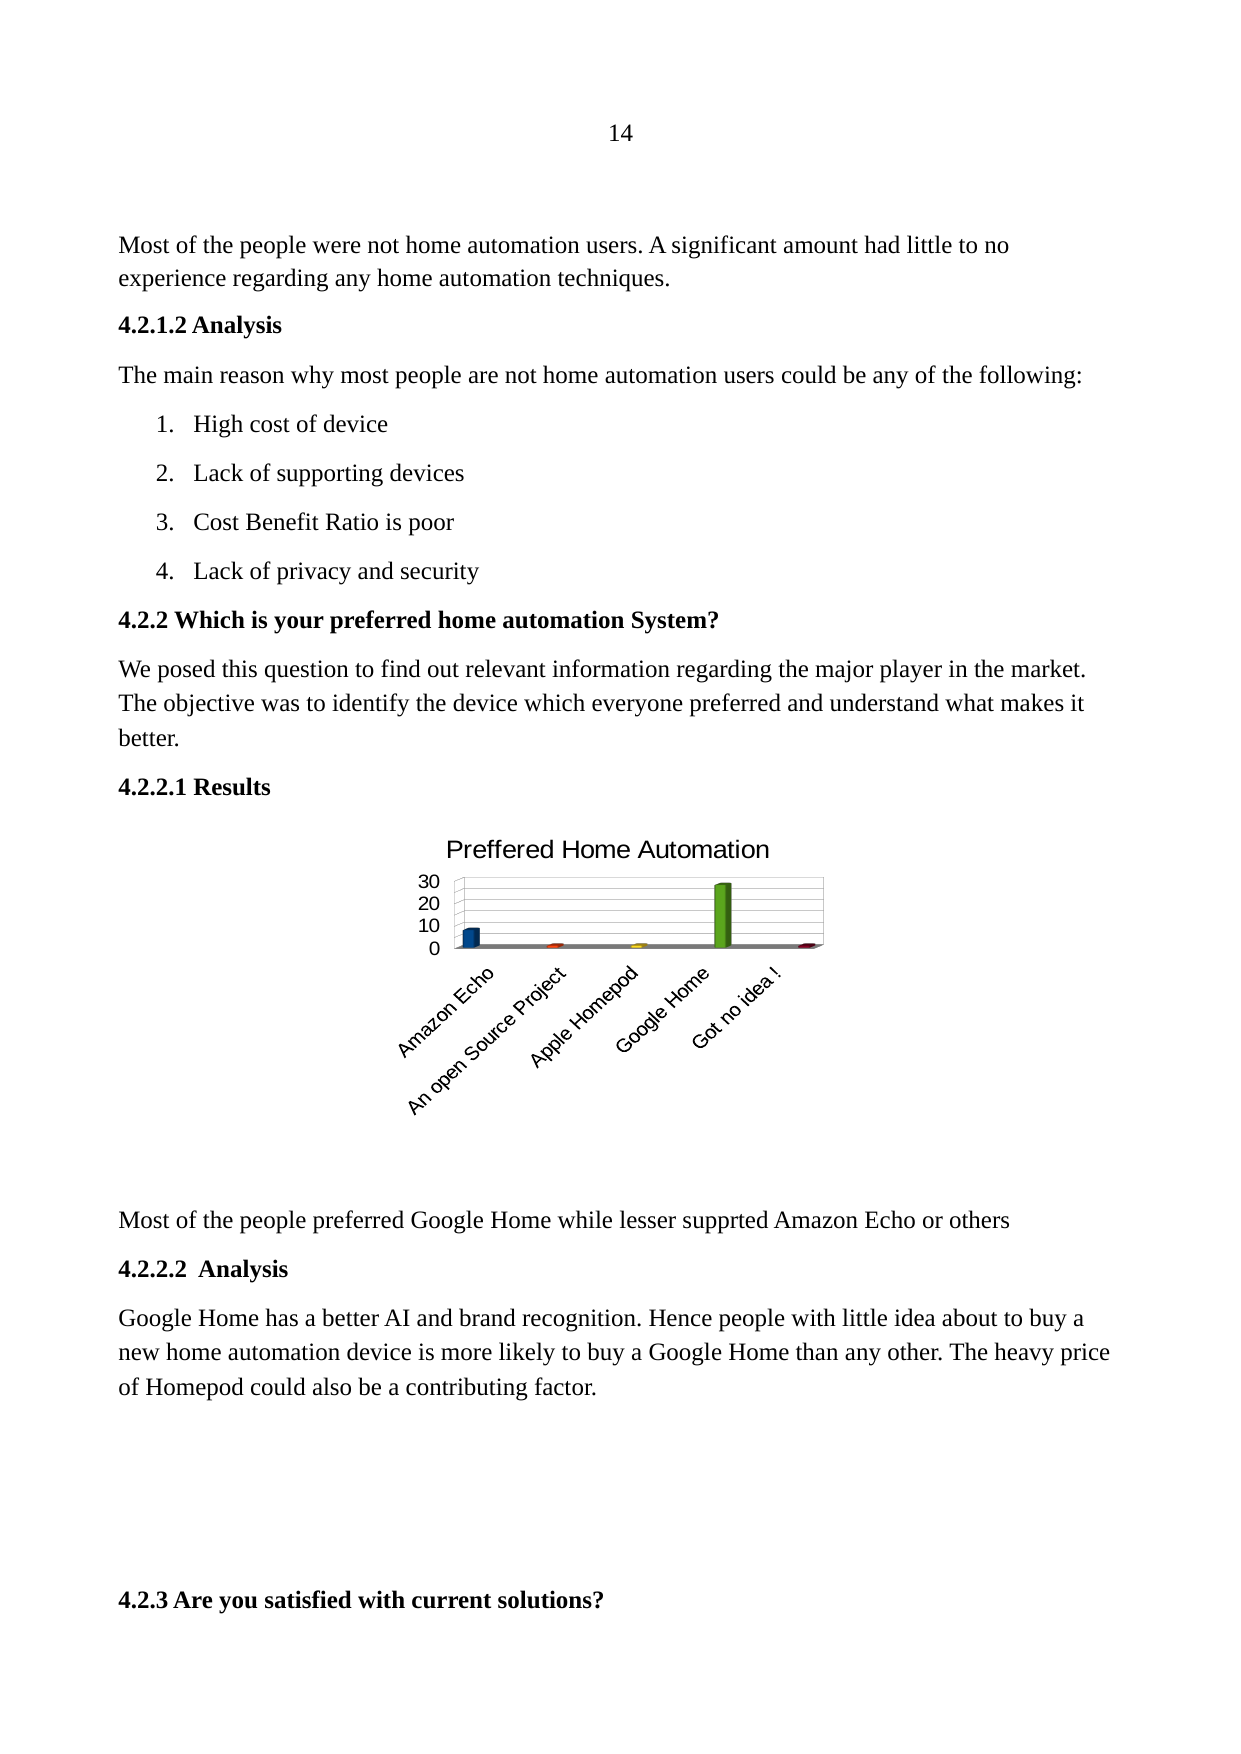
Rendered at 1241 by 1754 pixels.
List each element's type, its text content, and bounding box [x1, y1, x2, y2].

text 4.2.2.2 Analysis [118, 1254, 1122, 1282]
text The main reason why most people are not home automation users could be any of the following: [118, 360, 1122, 388]
list High cost of device [156, 409, 1122, 437]
text Most of the people were not home automation users. A significant amount had little to no experience regarding any home automation techniques. [118, 230, 1122, 292]
text Most of the people preferred Google Home while lesser supprted Amazon Echo or others [118, 1205, 1122, 1233]
text We posed this question to find out relevant information regarding the major player in the market. The objective was to identify the device which everyone preferred and understand what makes it better. [118, 654, 1122, 752]
text 4.2.2.1 Results [118, 772, 1122, 801]
list Lack of privacy and security [156, 556, 1122, 585]
text 4.2.2 Which is your preferred home automation System? [118, 605, 1122, 634]
text 4.2.1.2 Analysis [118, 311, 1122, 339]
list Cost Benefit Ratio is poor [156, 507, 1122, 536]
list Lack of supporting devices [156, 458, 1122, 487]
text 4.2.3 Are you satisfied with current solutions? [118, 1585, 1122, 1614]
text Google Home has a better AI and brand recognition. Hence people with little idea about to buy a new home automation device is more likely to buy a Google Home than any other. The heavy price of Homepod could also be a contributing factor. [118, 1303, 1122, 1401]
